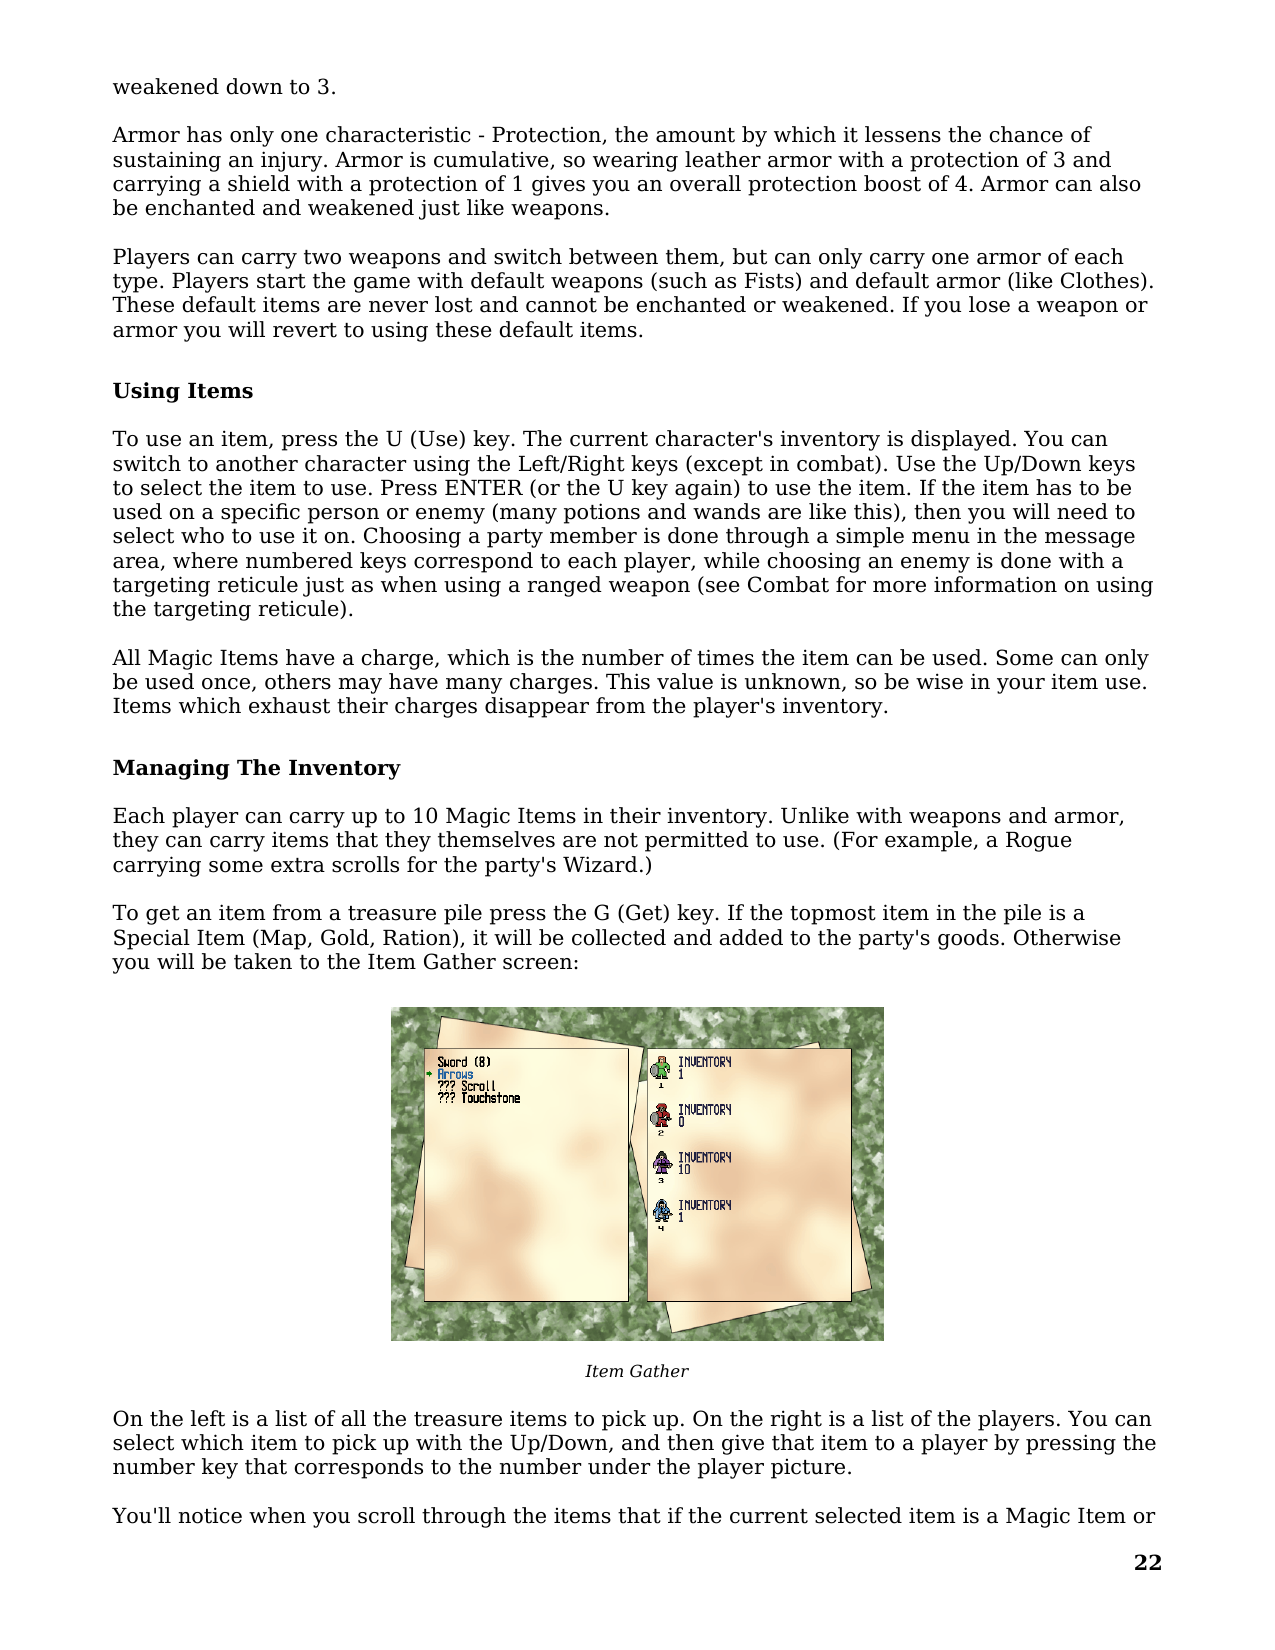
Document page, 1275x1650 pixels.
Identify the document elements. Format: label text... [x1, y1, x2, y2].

text Armor has only one characteristic - Protection, the amount by which it lessens the chance of sustaining an injury. Armor is cumulative, so wearing leather armor with a protection of 3 and carrying a shield with a protection of 1 gives you an overall protection boost of 4. Armor can also be enchanted and weakened just like weapons. [112, 123, 1162, 221]
text To get an item from a treasure pile press the G (Get) key. If the topmost item in the pile is a Special Item (Map, Gold, Ration), it will be collected and added to the party's goods. Otherwise you will be taken to the Item Gather screen: [112, 901, 1162, 974]
text You'll notice when you scroll through the items that if the current selected item is a Magic Item or [112, 1504, 1162, 1528]
text All Magic Items have a charge, which is the number of times the item can be used. Some can only be used once, others may have many charges. This value is unknown, so be wise in your item use. Items which exhaust their charges disappear from the player's inventory. [112, 646, 1162, 719]
text To use an item, press the U (Use) key. The current character's inventory is displayed. You can switch to another character using the Left/Right keys (except in combat). Use the Up/Down keys to select the item to use. Press ENTER (or the U key again) to use the item. If the item has to be used on a specific person or enemy (many potions and wands are like this), then you will need to select who to use it on. Choosing a party member is done through a simple menu in the message area, where numbered keys correspond to each player, while choosing an enemy is done with a targeting reticule just as when using a ranged weapon (see Combat for more information on using the targeting reticule). [112, 427, 1162, 622]
text Item Gather [112, 1362, 1162, 1382]
text On the left is a list of all the treasure items to pick up. On the right is a list of the players. You can select which item to pick up with the Up/Down, and then give that item to a player by pressing the number key that corresponds to the number under the player picture. [112, 1407, 1162, 1479]
text weakened down to 3. [112, 75, 1162, 99]
text Players can carry two weapons and switch between them, but can only carry one armor of each type. Players start the game with default weapons (such as Fists) and default armor (like Clothes). These default items are never lost and cannot be enchanted or weakened. If you lose a weapon or armor you will revert to using these default items. [112, 245, 1162, 342]
picture [391, 1007, 884, 1341]
subtitle Using Items [112, 379, 1162, 403]
subtitle Managing The Inventory [112, 756, 1162, 780]
text Each player can carry up to 10 Magic Items in their inventory. Unlike with weapons and armor, they can carry items that they themselves are not permitted to use. (For example, a Rogue carrying some extra scrolls for the party's Wizard.) [112, 804, 1162, 877]
